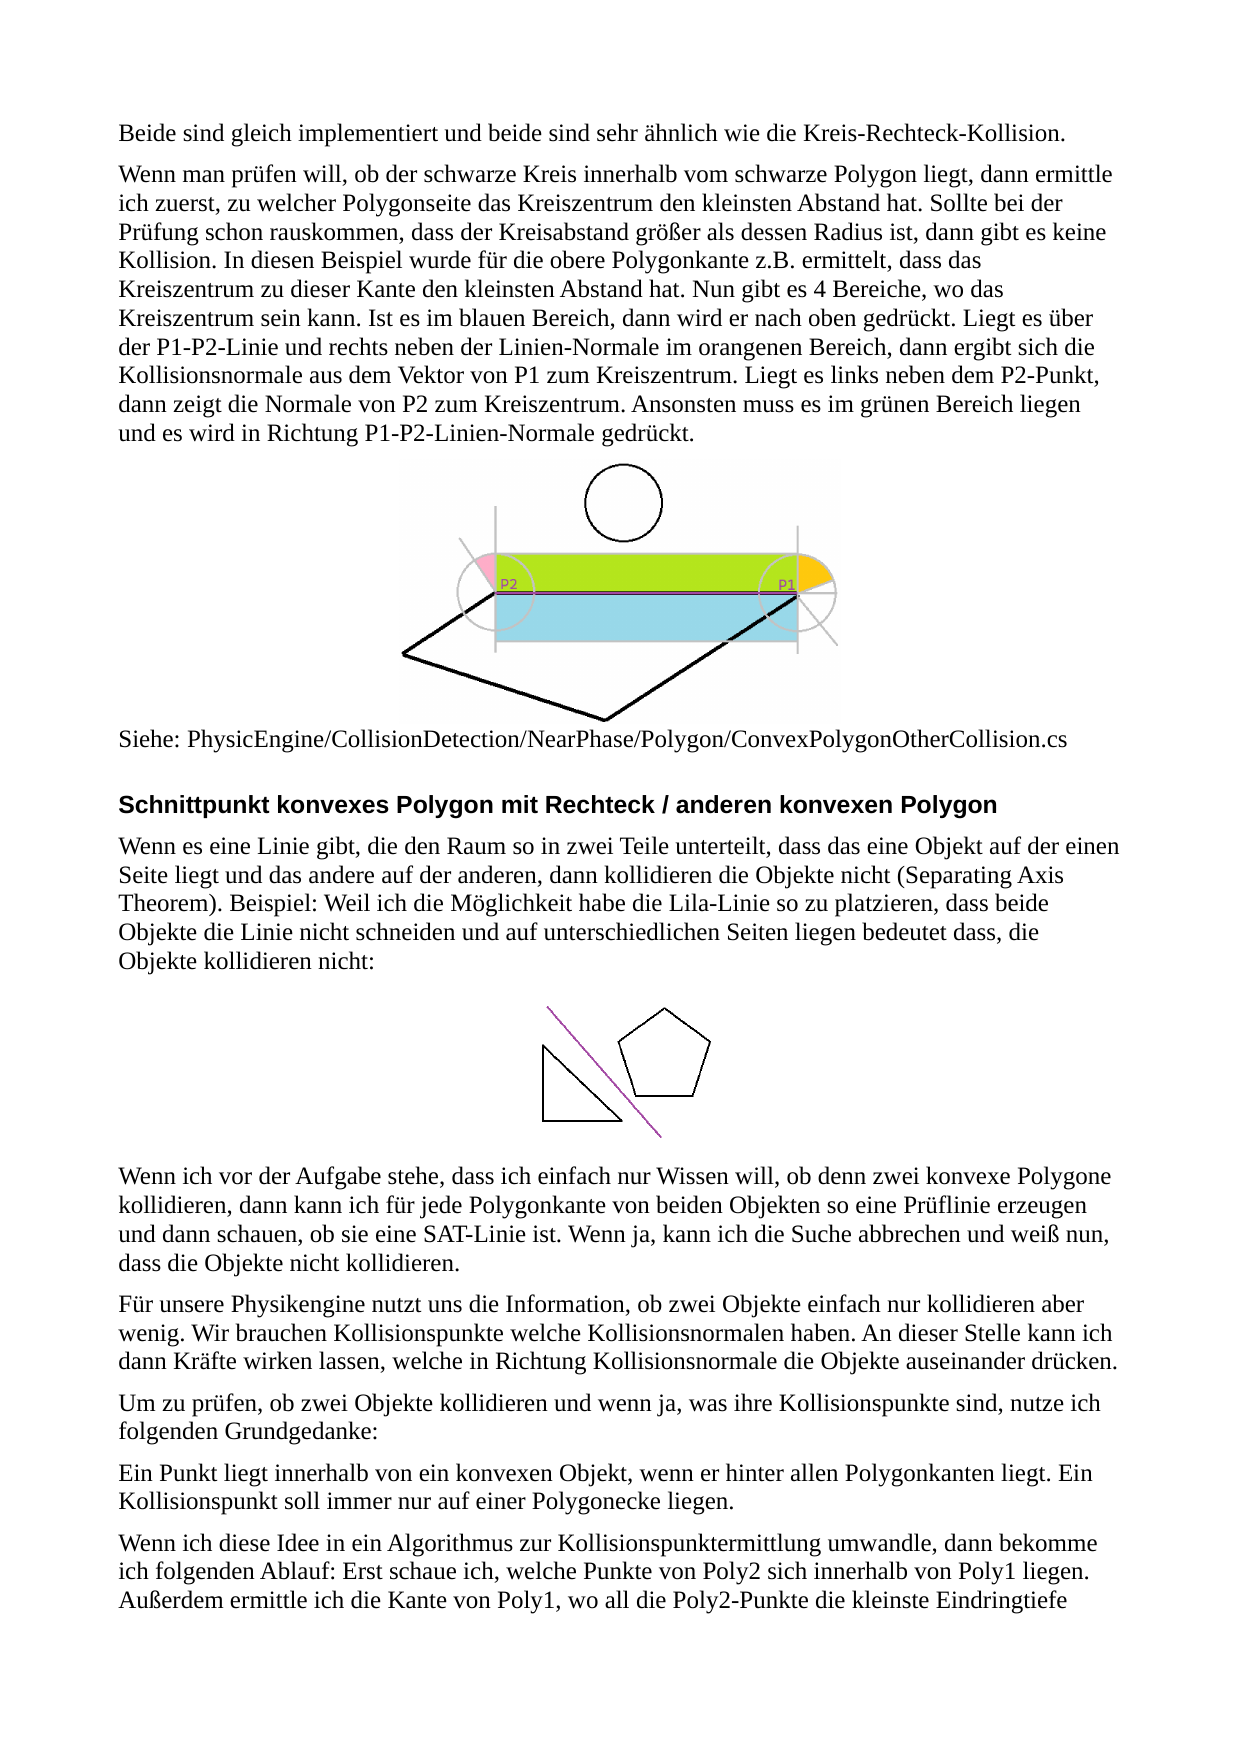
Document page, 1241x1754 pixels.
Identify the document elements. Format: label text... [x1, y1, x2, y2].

text Für unsere Physikengine nutzt uns die Information, ob zwei Objekte einfach nur kollidieren aber wenig. Wir brauchen Kollisionspunkte welche Kollisionsnormalen haben. An dieser Stelle kann ich dann Kräfte wirken lassen, welche in Richtung Kollisionsnormale die Objekte auseinander drücken. [118, 1289, 1122, 1375]
text Um zu prüfen, ob zwei Objekte kollidieren und wenn ja, was ihre Kollisionspunkte sind, nutze ich folgenden Grundgedanke: [118, 1388, 1122, 1445]
picture [526, 992, 714, 1162]
picture [399, 459, 842, 724]
text Ein Punkt liegt innerhalb von ein konvexen Objekt, wenn er hinter allen Polygonkanten liegt. Ein Kollisionspunkt soll immer nur auf einer Polygonecke liegen. [118, 1458, 1122, 1515]
subtitle Schnittpunkt konvexes Polygon mit Rechteck / anderen konvexen Polygon [118, 790, 1122, 818]
text Wenn man prüfen will, ob der schwarze Kreis innerhalb vom schwarze Polygon liegt, dann ermittle ich zuerst, zu welcher Polygonseite das Kreiszentrum den kleinsten Abstand hat. Sollte bei der Prüfung schon rauskommen, dass der Kreisabstand größer als dessen Radius ist, dann gibt es keine Kollision. In diesen Beispiel wurde für die obere Polygonkante z.B. ermittelt, dass das Kreiszentrum zu dieser Kante den kleinsten Abstand hat. Nun gibt es 4 Bereiche, wo das Kreiszentrum sein kann. Ist es im blauen Bereich, dann wird er nach oben gedrückt. Liegt es über der P1-P2-Linie und rechts neben der Linien-Normale im orangenen Bereich, dann ergibt sich die Kollisionsnormale aus dem Vektor von P1 zum Kreiszentrum. Liegt es links neben dem P2-Punkt, dann zeigt die Normale von P2 zum Kreiszentrum. Ansonsten muss es im grünen Bereich liegen und es wird in Richtung P1-P2-Linien-Normale gedrückt. [118, 159, 1122, 447]
text Beide sind gleich implementiert und beide sind sehr ähnlich wie die Kreis-Rechteck-Kollision. [118, 118, 1122, 147]
text Wenn ich vor der Aufgabe stehe, dass ich einfach nur Wissen will, ob denn zwei konvexe Polygone kollidieren, dann kann ich für jede Polygonkante von beiden Objekten so eine Prüflinie erzeugen und dann schauen, ob sie eine SAT-Linie ist. Wenn ja, kann ich die Suche abbrechen und weiß nun, dass die Objekte nicht kollidieren. [118, 987, 1122, 1276]
text Siehe: PhysicEngine/CollisionDetection/NearPhase/Polygon/ConvexPolygonOtherCollision.cs [118, 459, 1122, 752]
text Wenn ich diese Idee in ein Algorithmus zur Kollisionspunktermittlung umwandle, dann bekomme ich folgenden Ablauf: Erst schaue ich, welche Punkte von Poly2 sich innerhalb von Poly1 liegen. Außerdem ermittle ich die Kante von Poly1, wo all die Poly2-Punkte die kleinste Eindringtiefe [118, 1528, 1122, 1614]
text Wenn es eine Linie gibt, die den Raum so in zwei Teile unterteilt, dass das eine Objekt auf der einen Seite liegt und das andere auf der anderen, dann kollidieren die Objekte nicht (Separating Axis Theorem). Beispiel: Weil ich die Möglichkeit habe die Lila-Linie so zu platzieren, dass beide Objekte die Linie nicht schneiden und auf unterschiedlichen Seiten liegen bedeutet dass, die Objekte kollidieren nicht: [118, 831, 1122, 975]
